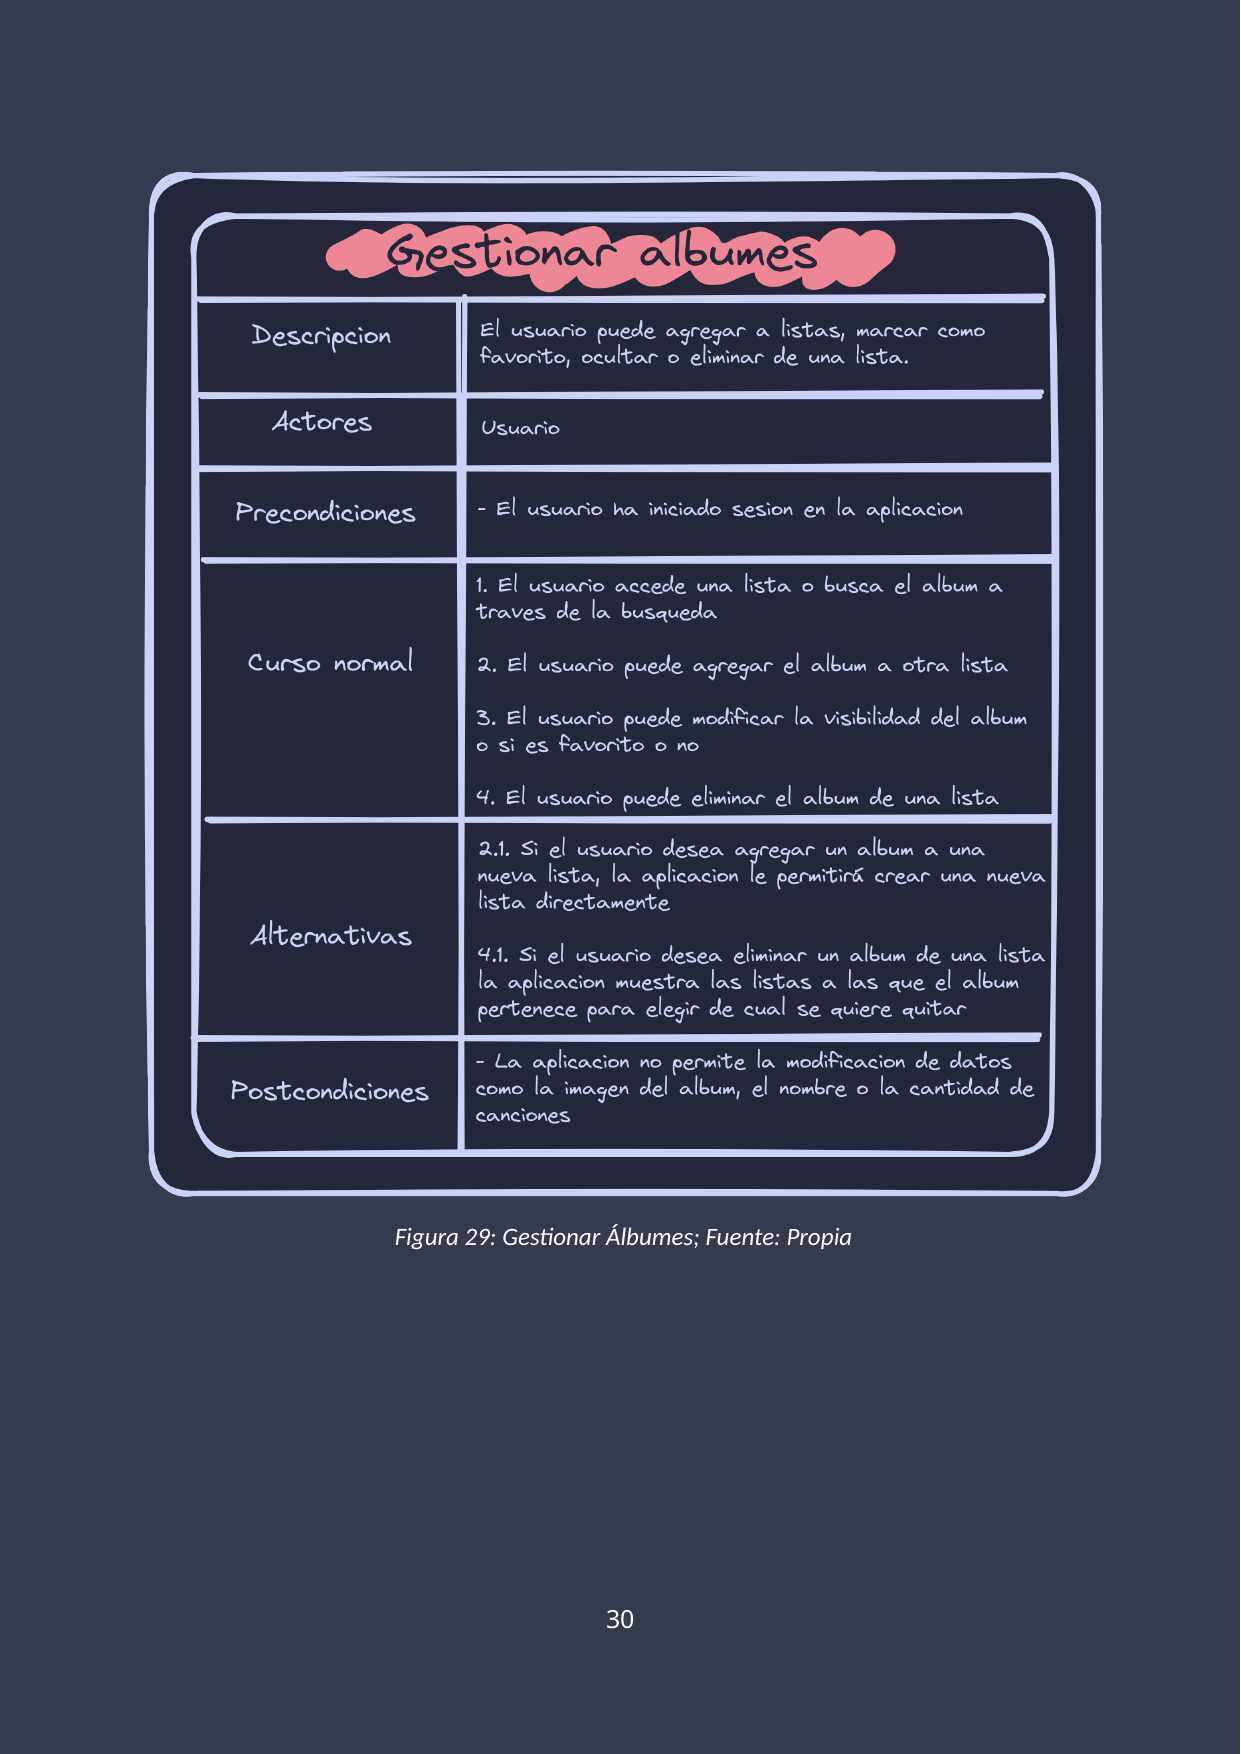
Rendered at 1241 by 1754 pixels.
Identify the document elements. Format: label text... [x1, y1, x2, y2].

text Figura 29: Gestionar Álbumes; Fuente: Propia [123, 1222, 1127, 1252]
picture [122, 146, 1127, 1222]
